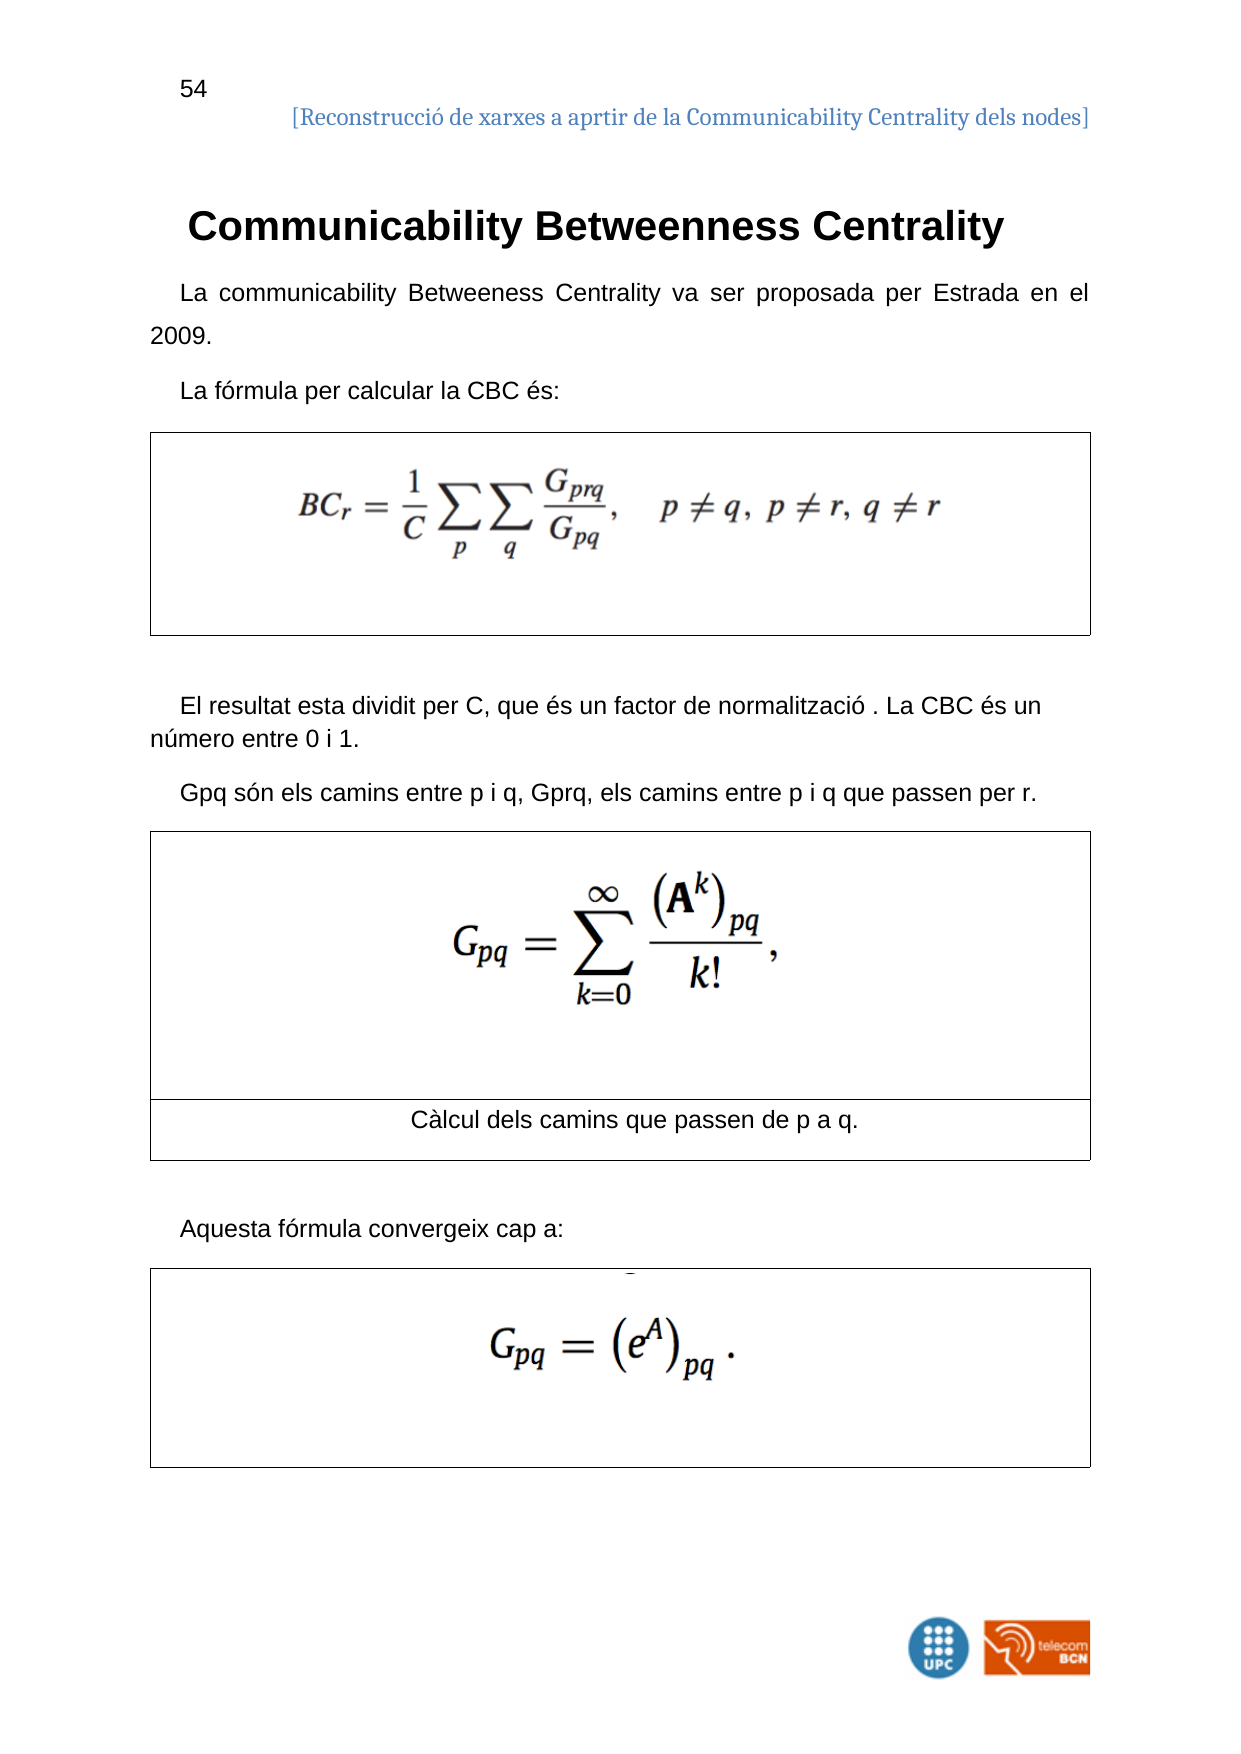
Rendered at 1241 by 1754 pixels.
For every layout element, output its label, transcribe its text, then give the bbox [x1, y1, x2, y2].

text Aquesta fórmula convergeix cap a: [150, 1214, 1090, 1243]
picture [467, 1273, 774, 1407]
table_header [151, 433, 1090, 635]
picture [427, 837, 813, 1040]
text La fórmula per calcular la CBC és: [150, 376, 1090, 405]
table_cell Càlcul dels camins que passen de p a q. [151, 1100, 1090, 1160]
subtitle Communicability Betweenness Centrality [187, 202, 1090, 249]
table_header [151, 1269, 1090, 1467]
text La communicability Betweeness Centrality va ser proposada per Estrada en el 2009. [150, 278, 1090, 349]
text Gpq són els camins entre p i q, Gprq, els camins entre p i q que passen per r. [150, 777, 1090, 806]
picture [904, 1614, 1091, 1681]
text El resultat esta dividit per C, que és un factor de normalització . La CBC és un número entre 0 i 1. [150, 691, 1090, 752]
table_header [151, 832, 1090, 1099]
picture [272, 437, 968, 576]
